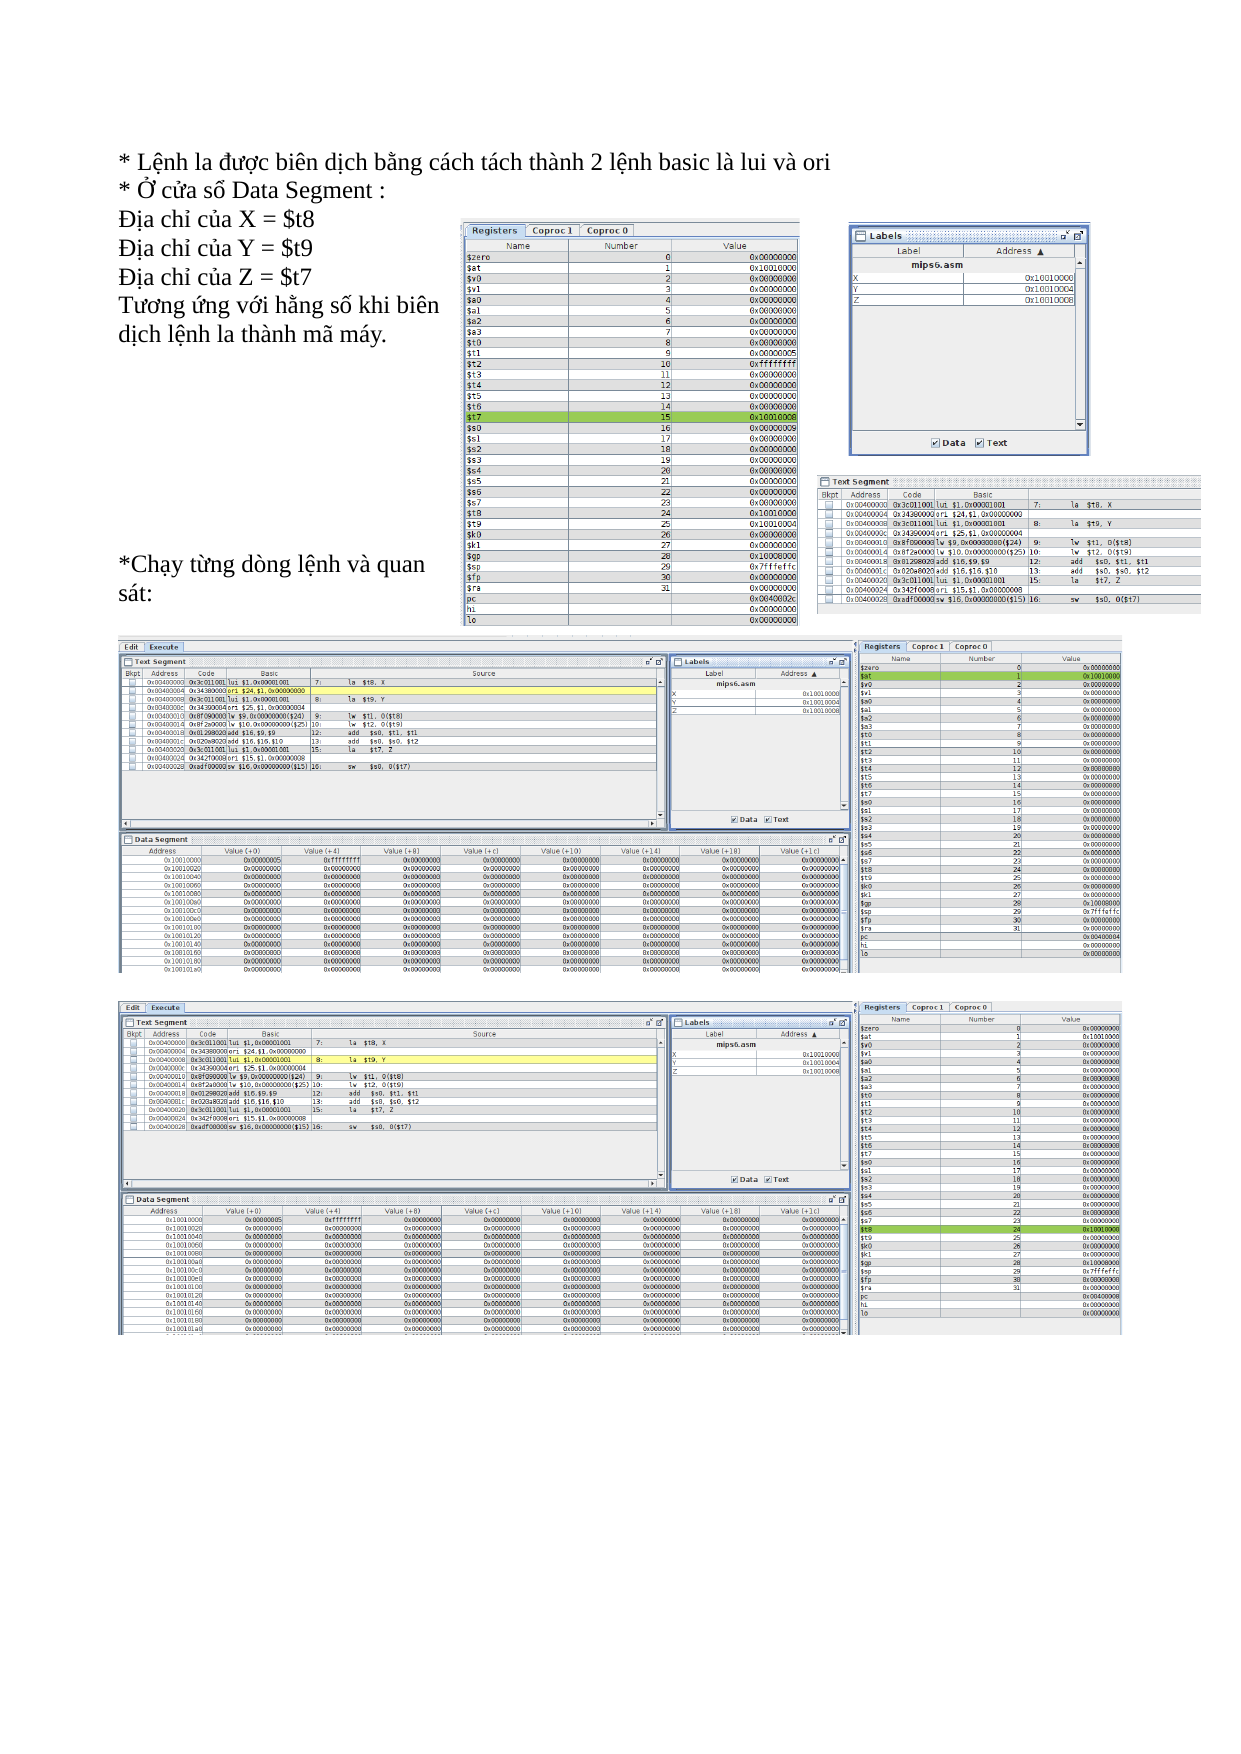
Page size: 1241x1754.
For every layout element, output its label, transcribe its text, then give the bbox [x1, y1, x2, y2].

text Tương ứng với hằng số khi biên dịch lệnh la thành mã máy. [118, 291, 460, 348]
text * Lệnh la được biên dịch bằng cách tách thành 2 lệnh basic là lui và ori [118, 147, 1122, 176]
picture [848, 222, 1091, 456]
text [1091, 291, 1122, 348]
text Địa chỉ của Y = $t9 [118, 233, 460, 262]
text *Chạy từng dòng lệnh và quan sát: [118, 549, 460, 607]
picture [817, 475, 1201, 614]
text * Ở cửa sổ Data Segment : [118, 176, 1122, 204]
text [800, 262, 848, 291]
text [800, 291, 848, 348]
picture [118, 635, 1123, 973]
text [800, 549, 817, 607]
text Địa chỉ của Z = $t7 [118, 262, 460, 291]
text [1091, 262, 1122, 291]
text Địa chỉ của X = $t8 [118, 204, 1122, 233]
text [1091, 233, 1122, 262]
text [800, 233, 848, 262]
picture [118, 1001, 1123, 1335]
picture [460, 218, 800, 626]
